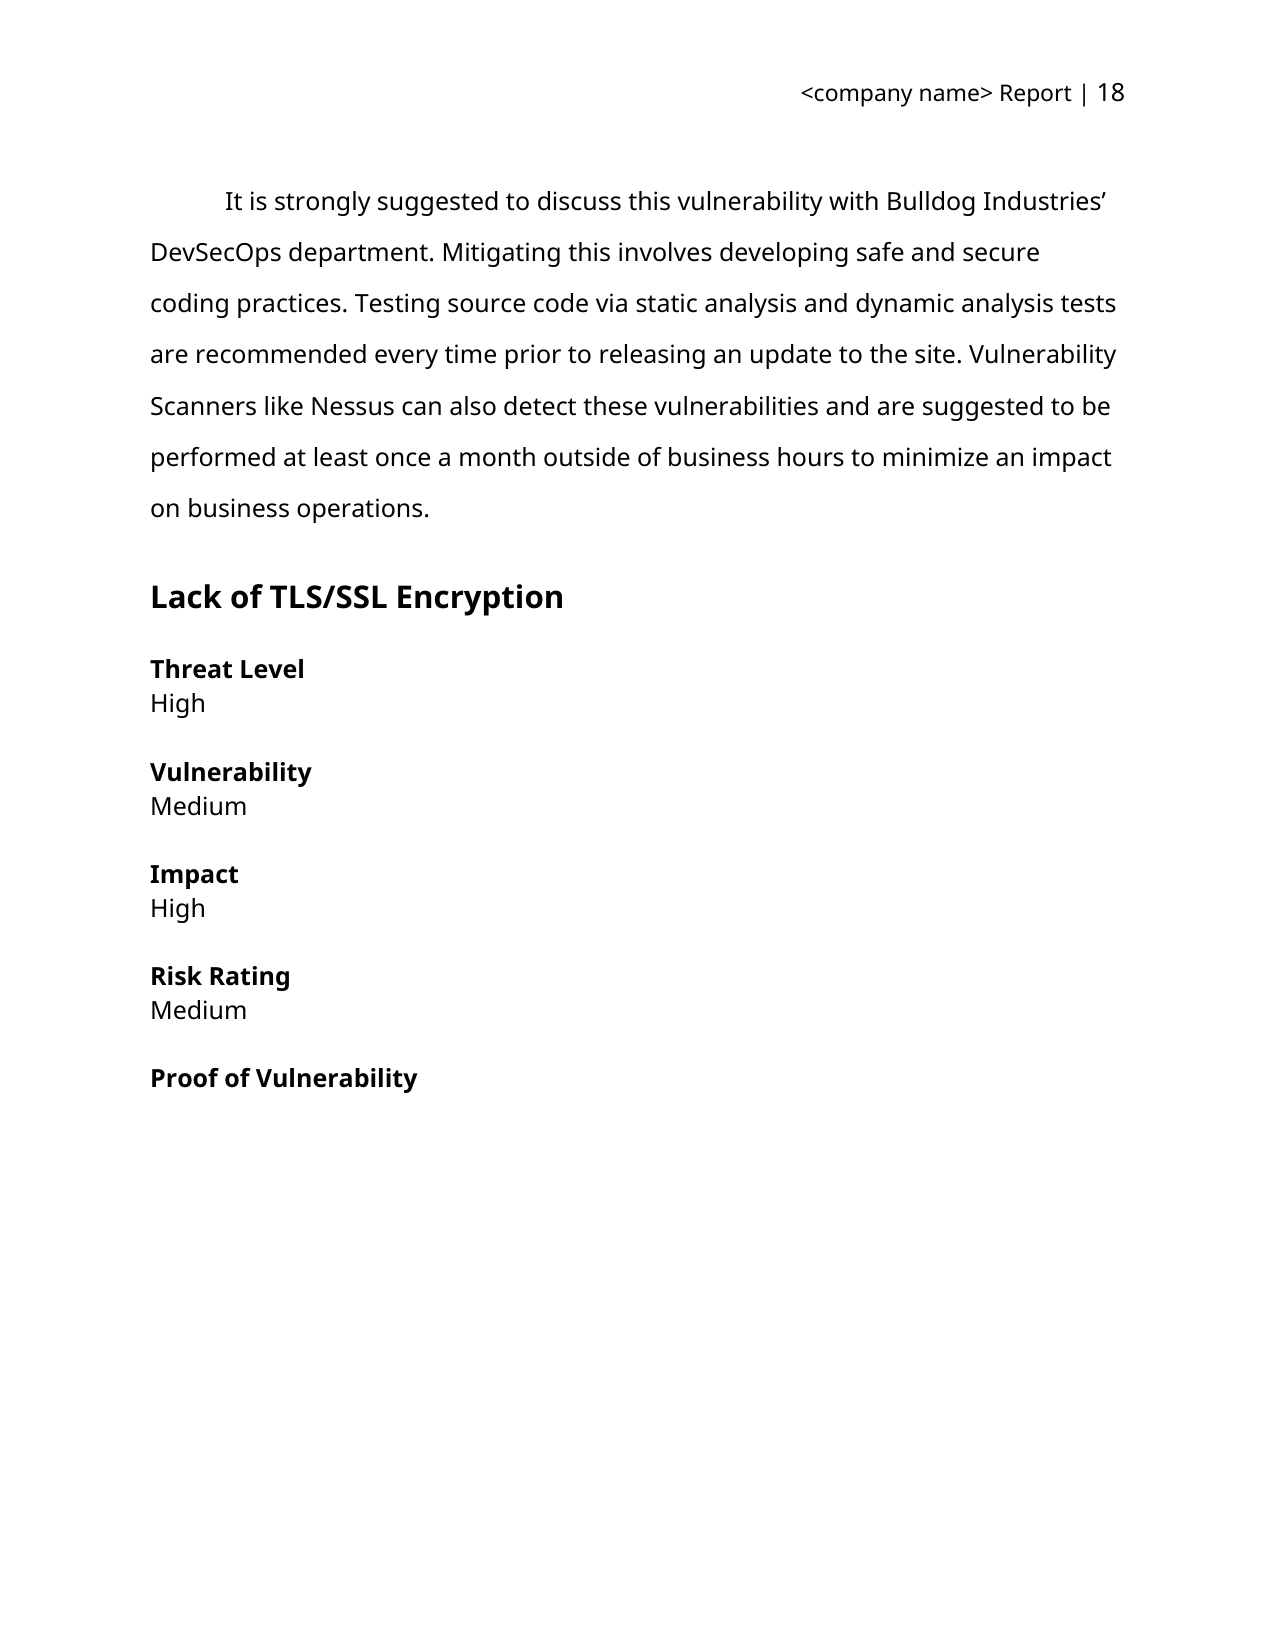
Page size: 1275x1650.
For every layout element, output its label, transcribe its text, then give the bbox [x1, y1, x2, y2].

text Risk Rating [150, 959, 1125, 993]
text High [150, 686, 1125, 720]
text Medium [150, 993, 1125, 1027]
text Impact [150, 856, 1125, 891]
text Vulnerability [150, 754, 1125, 788]
text Proof of Vulnerability [150, 1061, 1125, 1095]
text Medium [150, 788, 1125, 822]
text High [150, 891, 1125, 924]
text It is strongly suggested to discuss this vulnerability with Bulldog Industries’ DevSecOps department. Mitigating this involves developing safe and secure coding practices. Testing source code via static analysis and dynamic analysis tests are recommended every time prior to releasing an update to the site. Vulnerability Scanners like Nessus can also detect these vulnerabilities and are suggested to be performed at least once a month outside of business hours to minimize an impact on business operations. [150, 184, 1125, 524]
text Lack of TLS/SSL Encryption [150, 575, 1125, 618]
text Threat Level [150, 652, 1125, 686]
